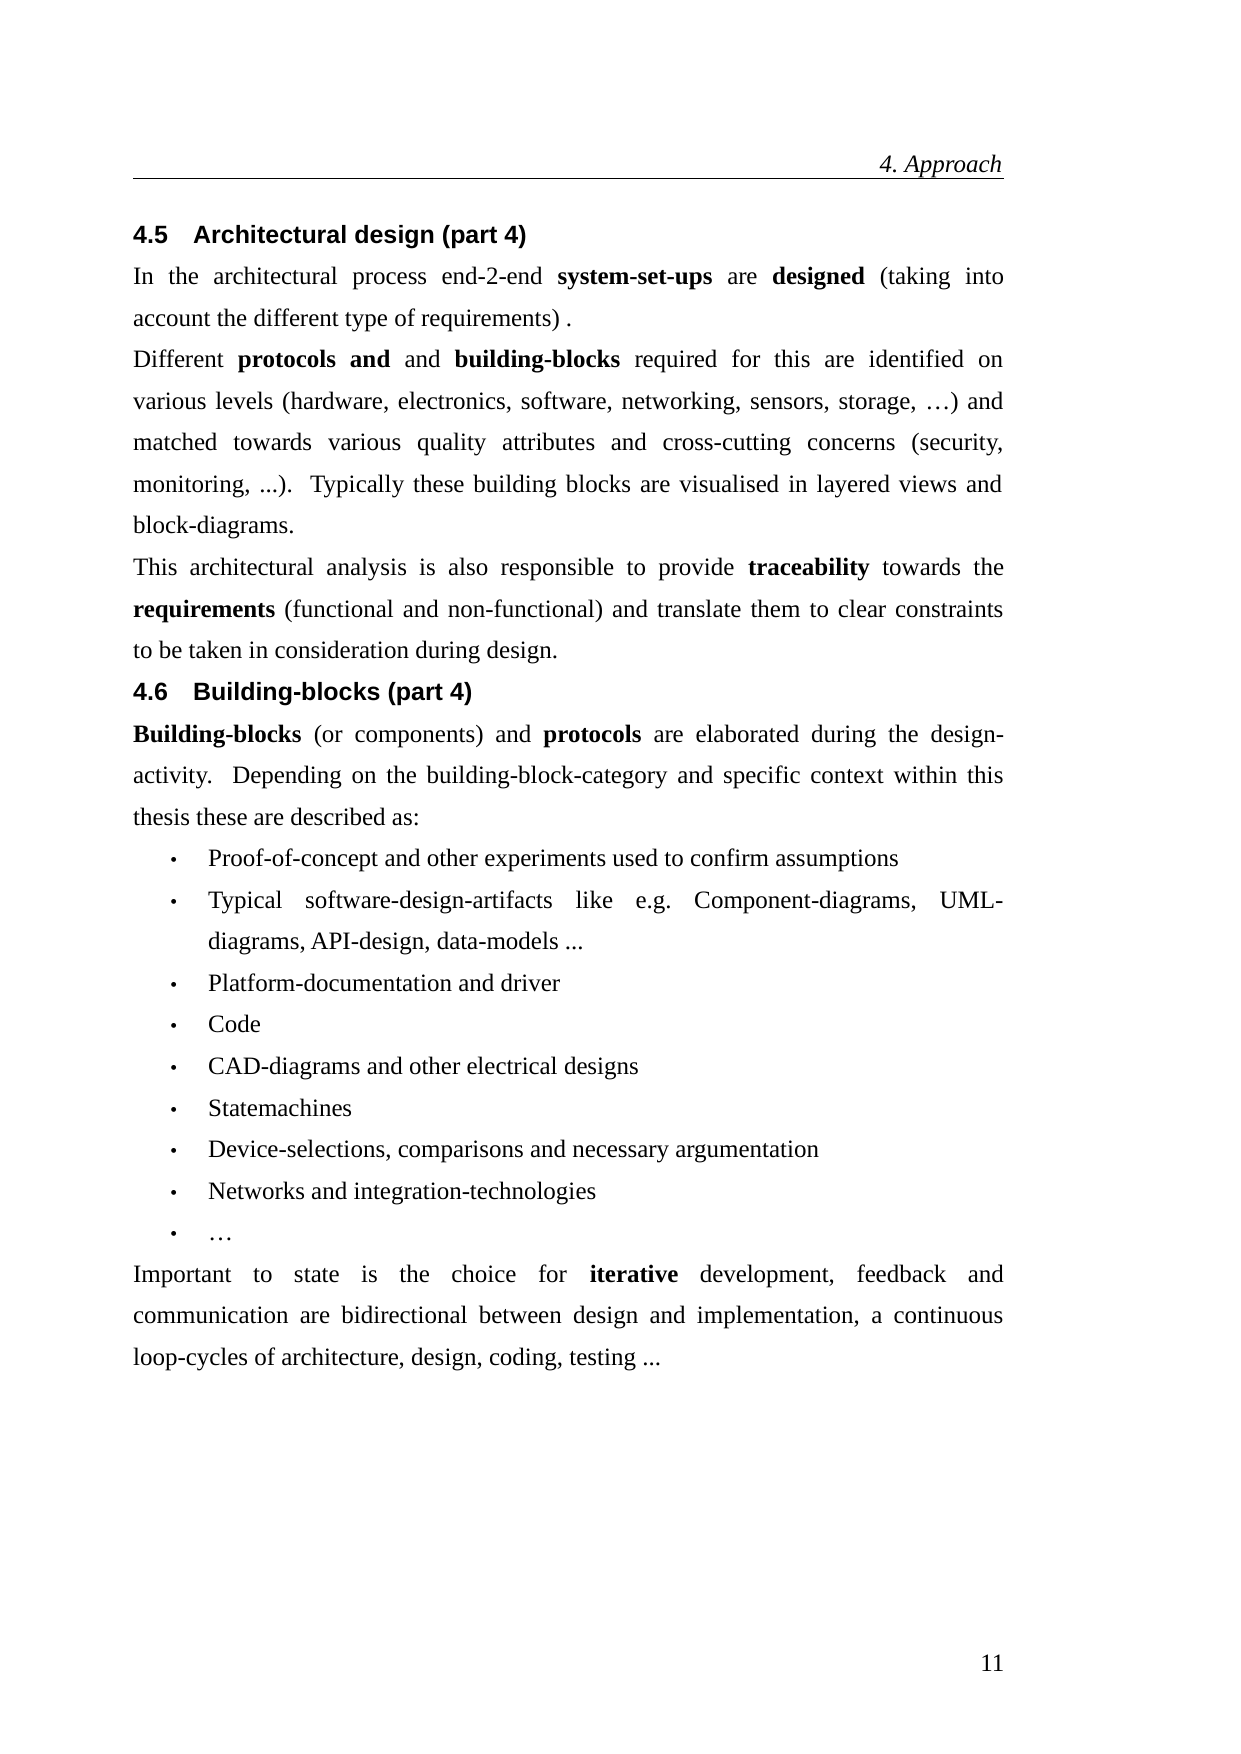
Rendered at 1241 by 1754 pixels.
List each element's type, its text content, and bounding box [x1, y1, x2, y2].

text In the architectural process end-2-end system-set-ups are designed (taking into account the different type of requirements) . [133, 262, 1004, 331]
text Important to state is the choice for iterative development, feedback and communication are bidirectional between design and implementation, a continuous loop-cycles of architecture, design, coding, testing ... [133, 1260, 1004, 1371]
list Typical software-design-artifacts like e.g. Component-diagrams, UML-diagrams, API-design, data-models ... [170, 886, 1004, 955]
text Building-blocks (or components) and protocols are elaborated during the design-activity. Depending on the building-block-category and specific context within this thesis these are described as: [133, 720, 1004, 831]
list Code [170, 1011, 1004, 1038]
list … [170, 1218, 1004, 1246]
list Device-selections, comparisons and necessary argumentation [170, 1135, 1004, 1163]
list Statemachines [170, 1094, 1004, 1121]
list Platform-documentation and driver [170, 969, 1004, 997]
list Proof-of-concept and other experiments used to confirm assumptions [170, 844, 1004, 872]
list CAD-diagrams and other electrical designs [170, 1052, 1004, 1080]
subtitle Building-blocks (part 4) [133, 678, 1004, 706]
list Networks and integration-technologies [170, 1177, 1004, 1204]
text This architectural analysis is also responsible to provide traceability towards the requirements (functional and non-functional) and translate them to clear constraints to be taken in consideration during design. [133, 553, 1004, 664]
subtitle Architectural design (part 4) [133, 220, 1004, 248]
text Different protocols and and building-blocks required for this are identified on various levels (hardware, electronics, software, networking, sensors, storage, …) and matched towards various quality attributes and cross-cutting concerns (security, monitoring, ...). Typically these building blocks are visualised in layered views and block-diagrams. [133, 345, 1004, 539]
